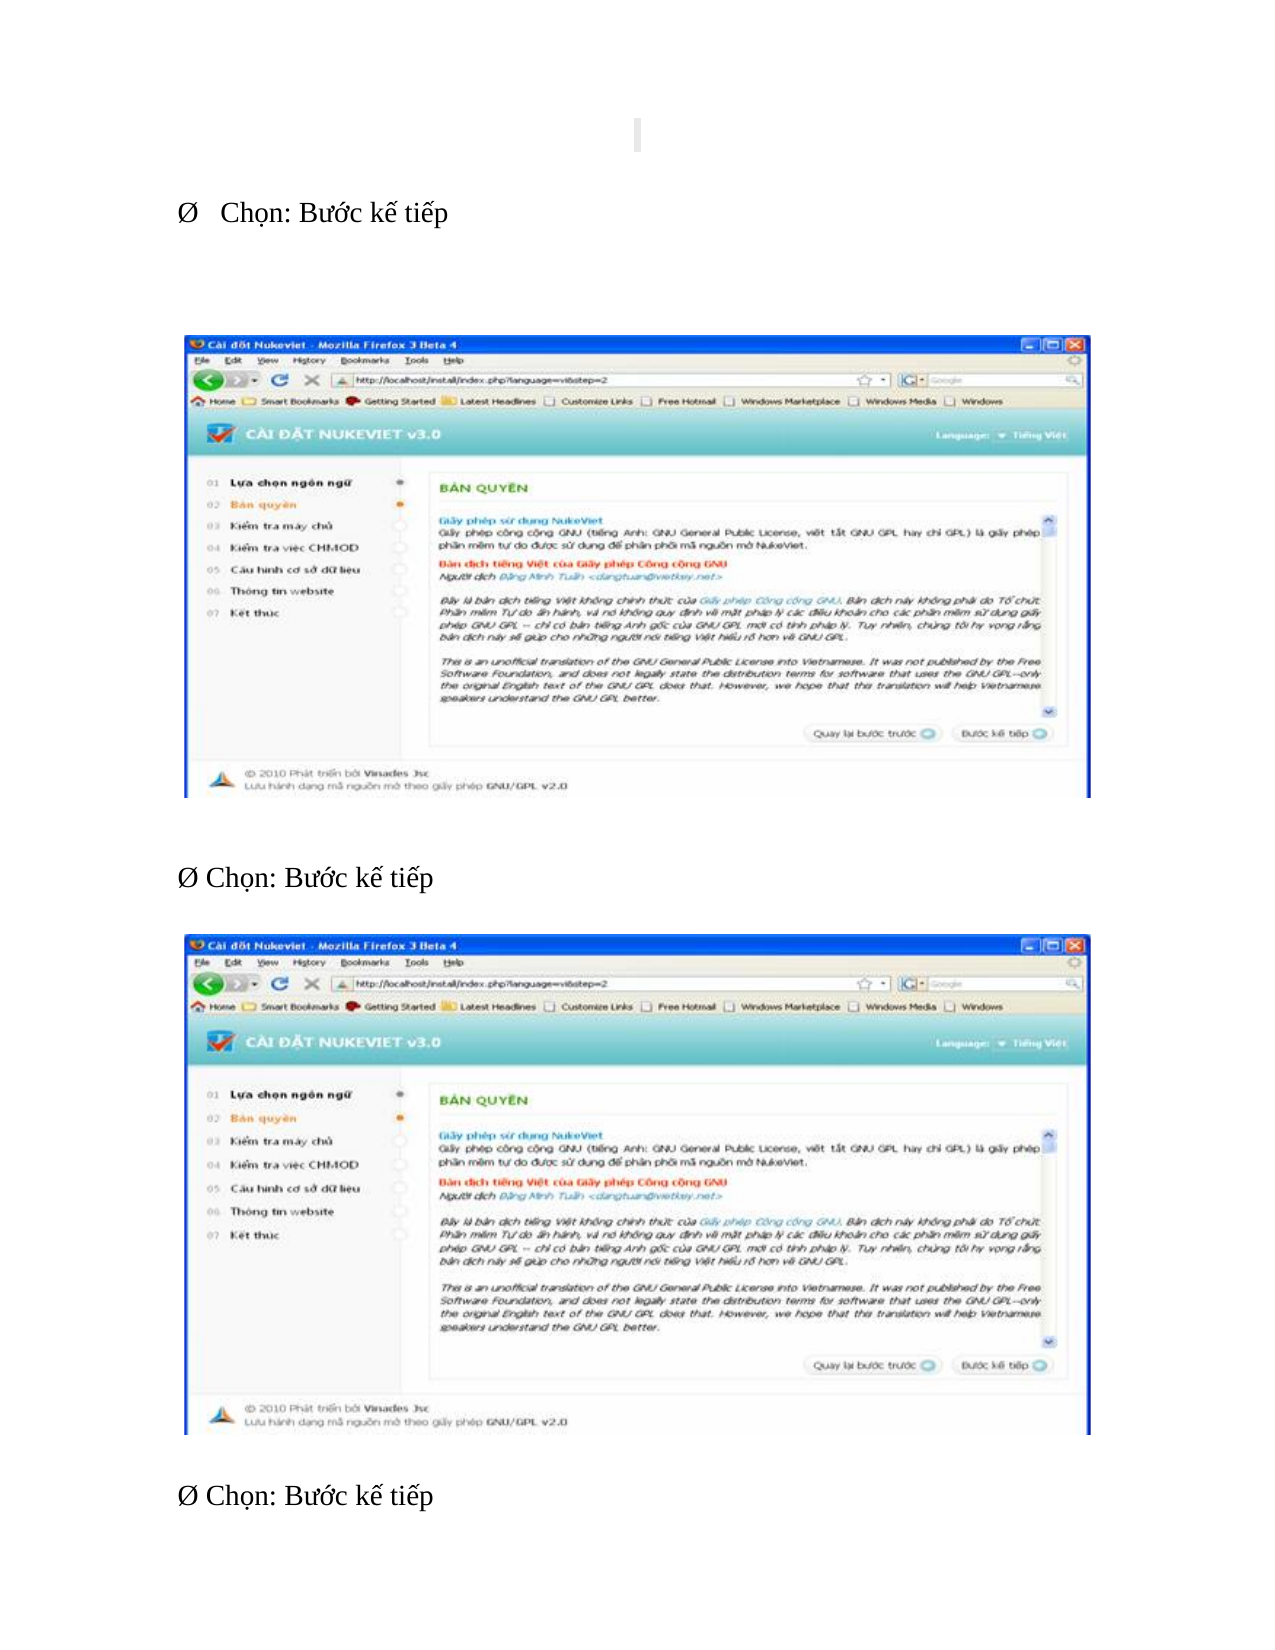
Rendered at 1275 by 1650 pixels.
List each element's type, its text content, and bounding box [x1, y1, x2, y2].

text Ø Chọn: Bước kế tiếp [118, 860, 1157, 893]
text Ø Chọn: Bước kế tiếp [118, 1478, 1157, 1512]
text Ø Chọn: Bước kế tiếp [118, 195, 1157, 229]
